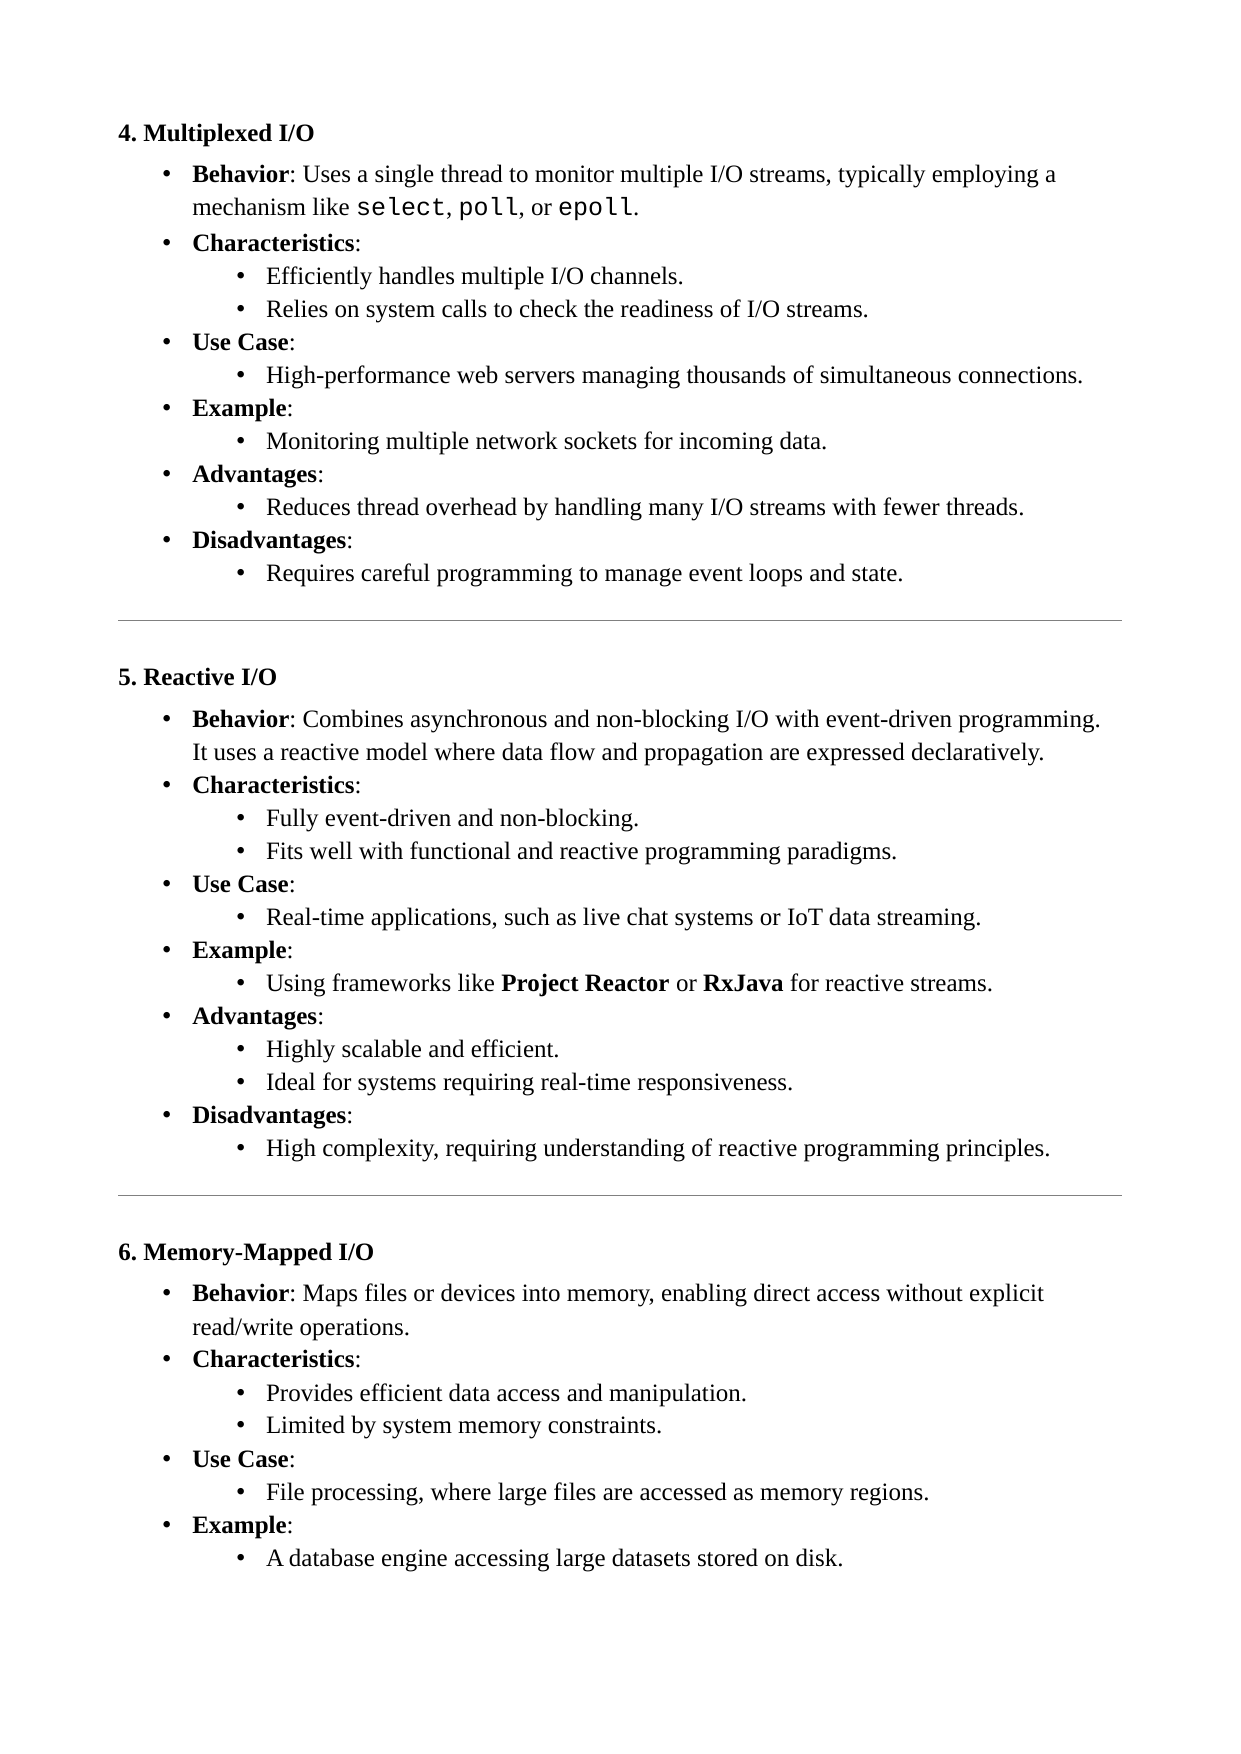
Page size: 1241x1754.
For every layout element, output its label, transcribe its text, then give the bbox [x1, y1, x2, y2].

list Disadvantages: [162, 1100, 1122, 1129]
list Fully event-driven and non-blocking. [236, 803, 1122, 831]
list Example: [162, 1510, 1122, 1538]
list Example: [162, 393, 1122, 422]
list Advantages: [162, 1001, 1122, 1029]
subtitle 4. Multiplexed I/O [118, 118, 1122, 147]
list High complexity, requiring understanding of reactive programming principles. [236, 1133, 1122, 1162]
list Use Case: [162, 869, 1122, 897]
list Requires careful programming to manage event loops and state. [236, 558, 1122, 587]
list Real-time applications, such as live chat systems or IoT data streaming. [236, 902, 1122, 931]
subtitle 5. Reactive I/O [118, 662, 1122, 691]
list Using frameworks like Project Reactor or RxJava for reactive streams. [236, 968, 1122, 997]
list Limited by system memory constraints. [236, 1411, 1122, 1439]
list High-performance web servers managing thousands of simultaneous connections. [236, 360, 1122, 389]
list Relies on system calls to check the readiness of I/O streams. [236, 294, 1122, 323]
list Characteristics: [162, 1344, 1122, 1373]
list Advantages: [162, 459, 1122, 488]
list Highly scalable and efficient. [236, 1034, 1122, 1063]
list Reduces thread overhead by handling many I/O streams with fewer threads. [236, 492, 1122, 521]
list Example: [162, 935, 1122, 963]
list Ideal for systems requiring real-time responsiveness. [236, 1067, 1122, 1096]
list Behavior: Combines asynchronous and non-blocking I/O with event-driven programming. It uses a reactive model where data flow and propagation are expressed declaratively. [162, 704, 1122, 765]
list Monitoring multiple network sockets for incoming data. [236, 426, 1122, 455]
subtitle 6. Memory-Mapped I/O [118, 1237, 1122, 1266]
list A database engine accessing large datasets stored on disk. [236, 1543, 1122, 1571]
list Fits well with functional and reactive programming paradigms. [236, 836, 1122, 864]
list Use Case: [162, 1444, 1122, 1472]
list Provides efficient data access and manipulation. [236, 1378, 1122, 1406]
list Characteristics: [162, 228, 1122, 257]
list Use Case: [162, 327, 1122, 356]
list Behavior: Maps files or devices into memory, enabling direct access without explicit read/write operations. [162, 1278, 1122, 1340]
list File processing, where large files are accessed as memory regions. [236, 1477, 1122, 1505]
list Behavior: Uses a single thread to monitor multiple I/O streams, typically employing a mechanism like select, poll, or epoll. [162, 159, 1122, 223]
list Efficiently handles multiple I/O channels. [236, 261, 1122, 289]
list Characteristics: [162, 770, 1122, 798]
list Disadvantages: [162, 525, 1122, 554]
